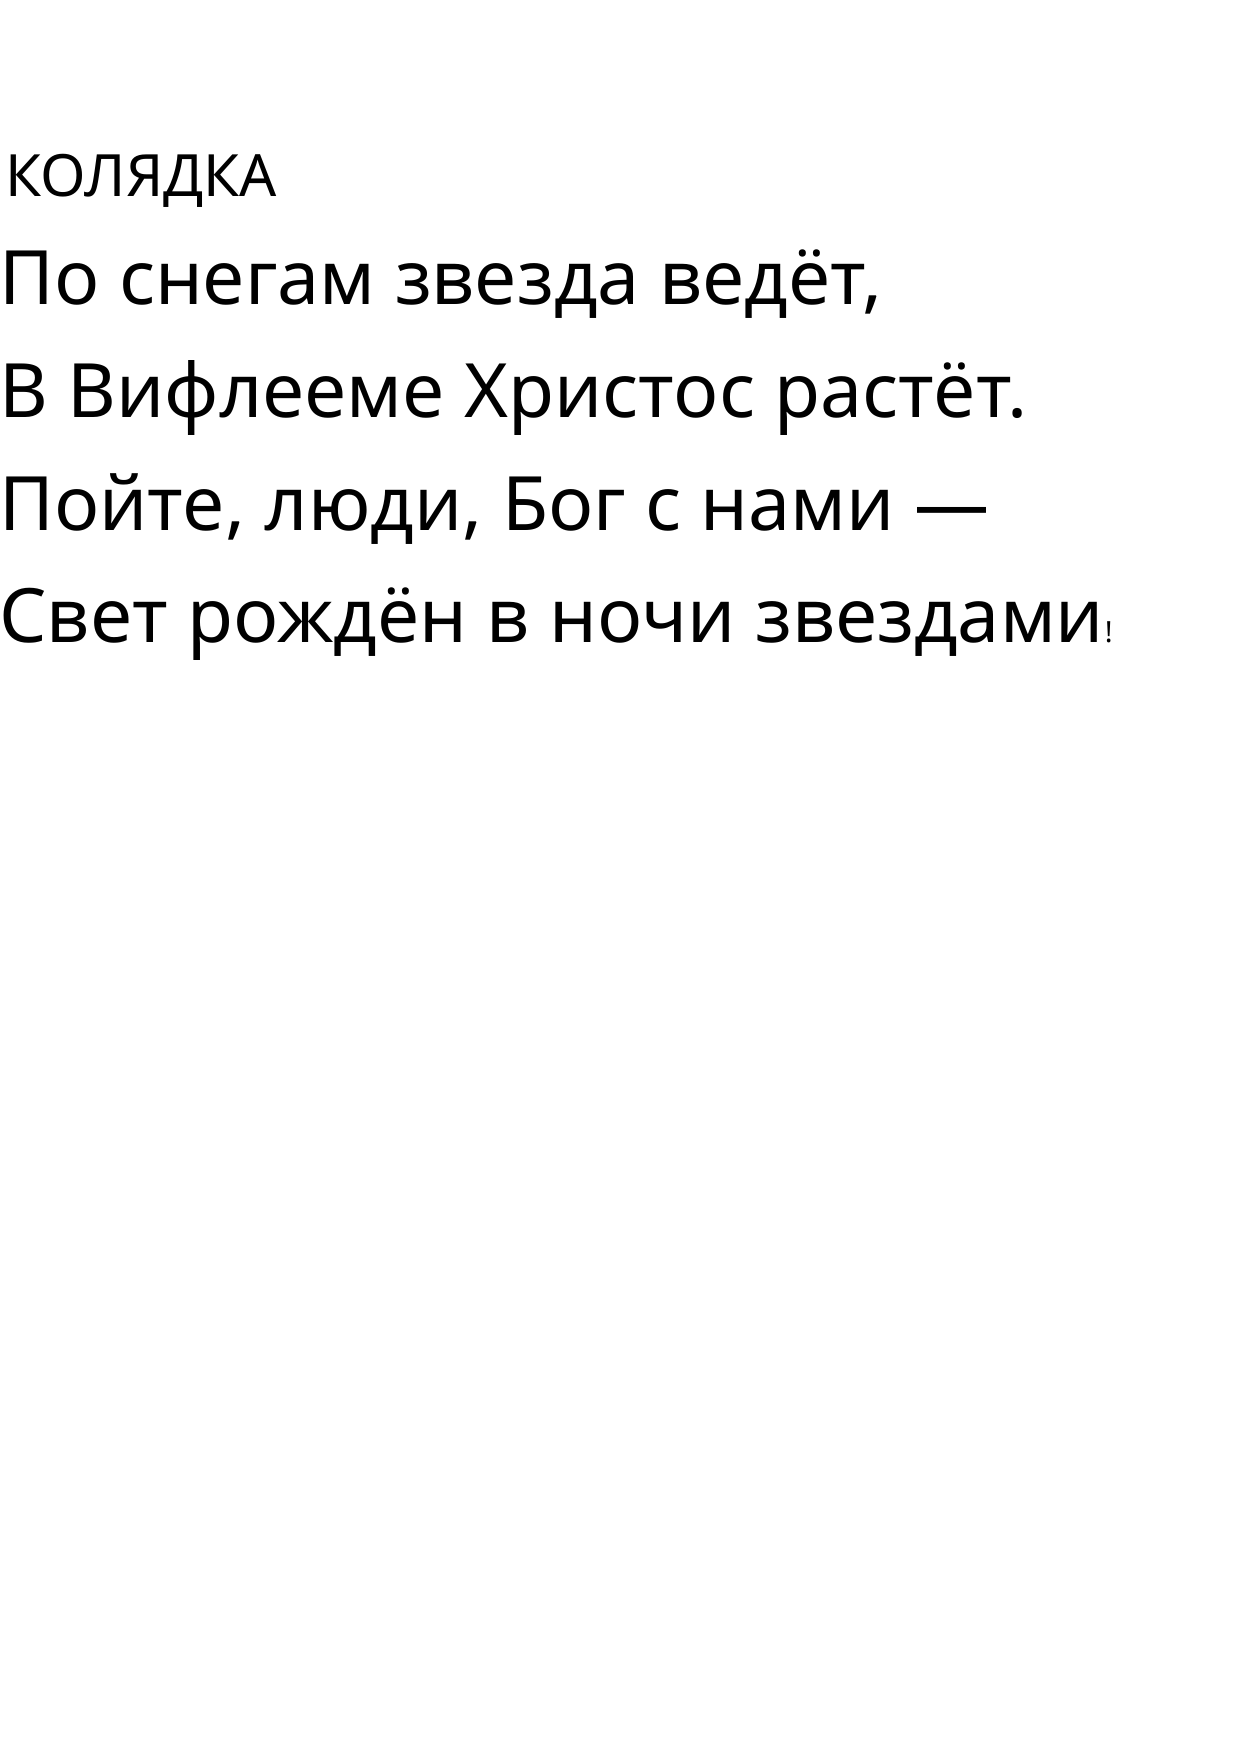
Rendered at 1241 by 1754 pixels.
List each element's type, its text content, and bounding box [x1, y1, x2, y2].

text КОЛЯДКА [5, 139, 1181, 210]
text По снегам звезда ведёт, [0, 231, 1181, 323]
text Свет рождён в ночи звездами! [0, 569, 1181, 661]
text Пойте, люди, Бог с нами — [0, 457, 1181, 548]
text В Вифлееме Христос растёт. [0, 344, 1181, 436]
